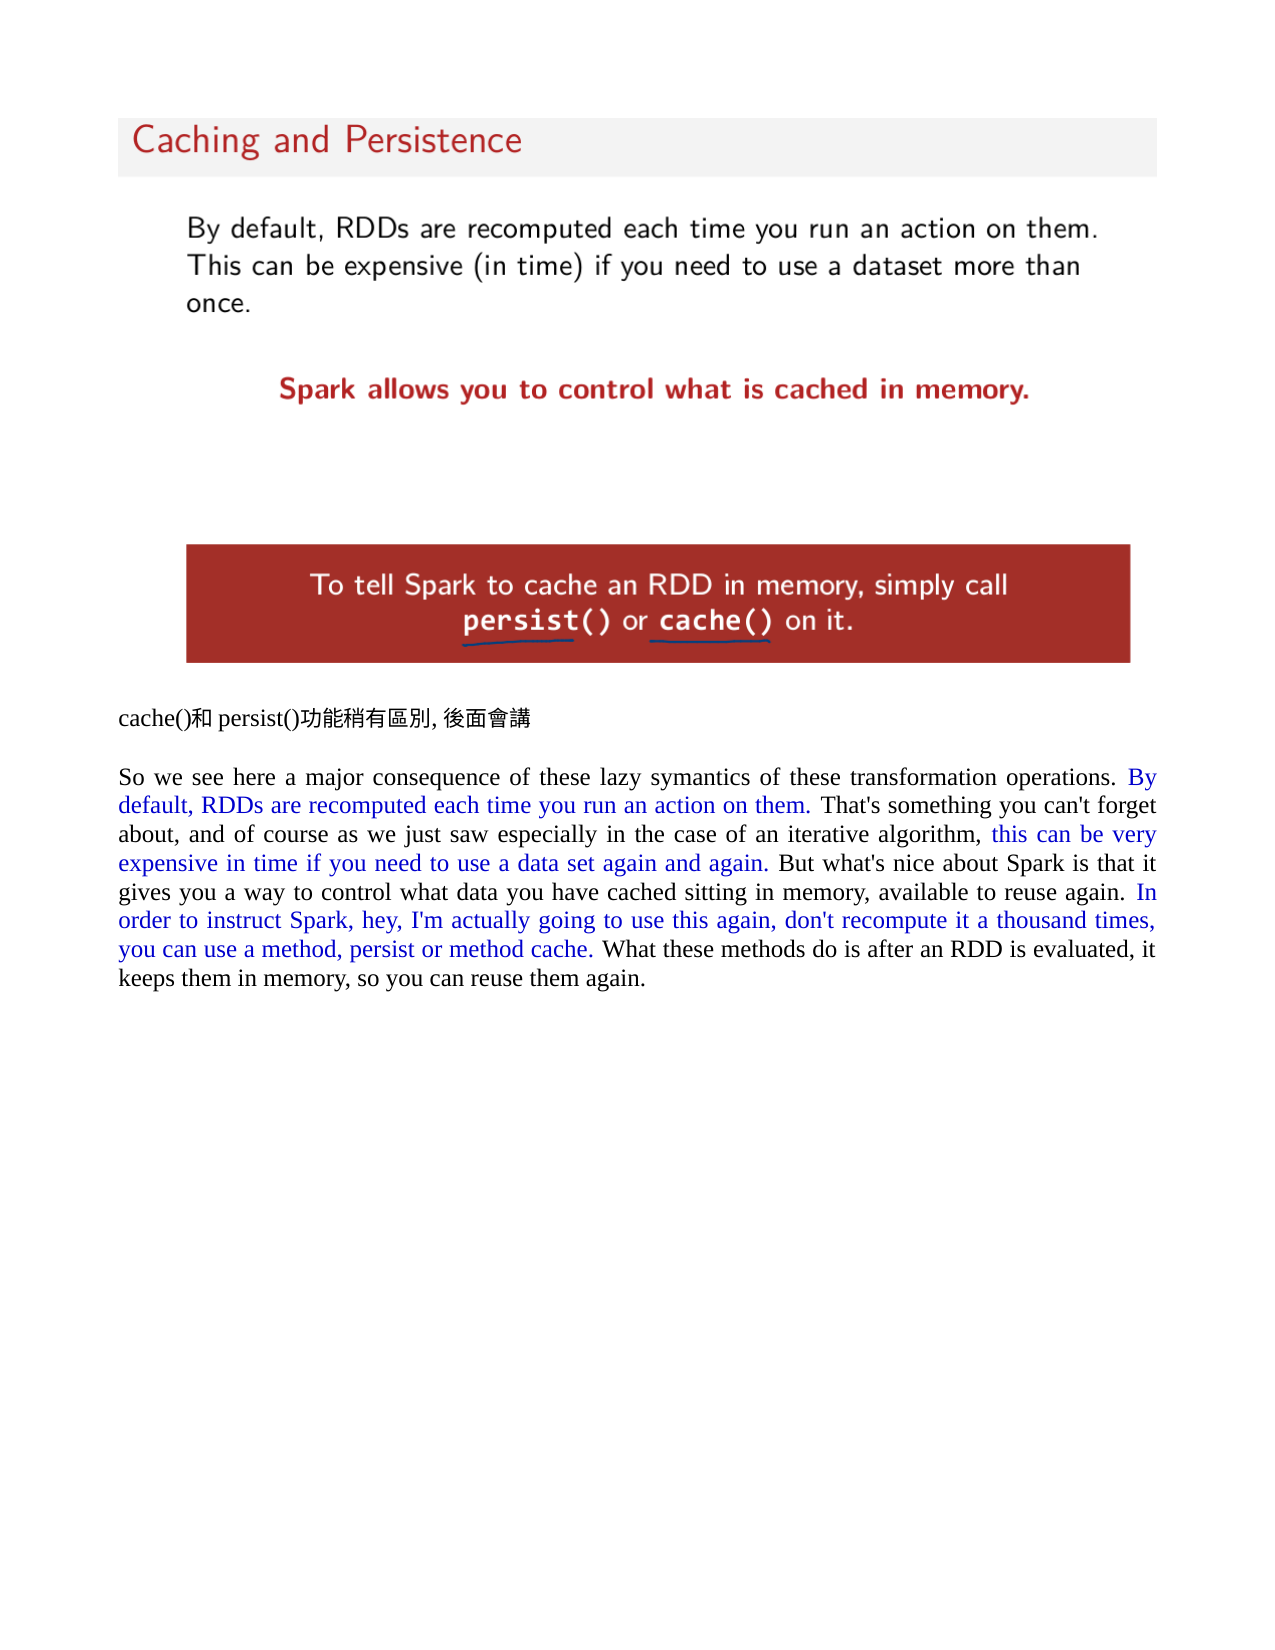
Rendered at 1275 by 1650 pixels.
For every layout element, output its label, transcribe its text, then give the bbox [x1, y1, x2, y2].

text So we see here a major consequence of these lazy symantics of these transformation operations. By default, RDDs are recomputed each time you run an action on them. That's something you can't forget about, and of course as we just saw especially in the case of an iterative algorithm, this can be very expensive in time if you need to use a data set again and again. But what's nice about Spark is that it gives you a way to control what data you have cached sitting in memory, available to reuse again. In order to instruct Spark, hey, I'm actually going to use this again, don't recompute it a thousand times, you can use a method, persist or method cache. What these methods do is after an RDD is evaluated, it keeps them in memory, so you can reuse them again. [118, 762, 1157, 992]
picture [118, 118, 1157, 673]
text cache()和persist()功能稍有區別, 後面會講 [118, 701, 1157, 733]
